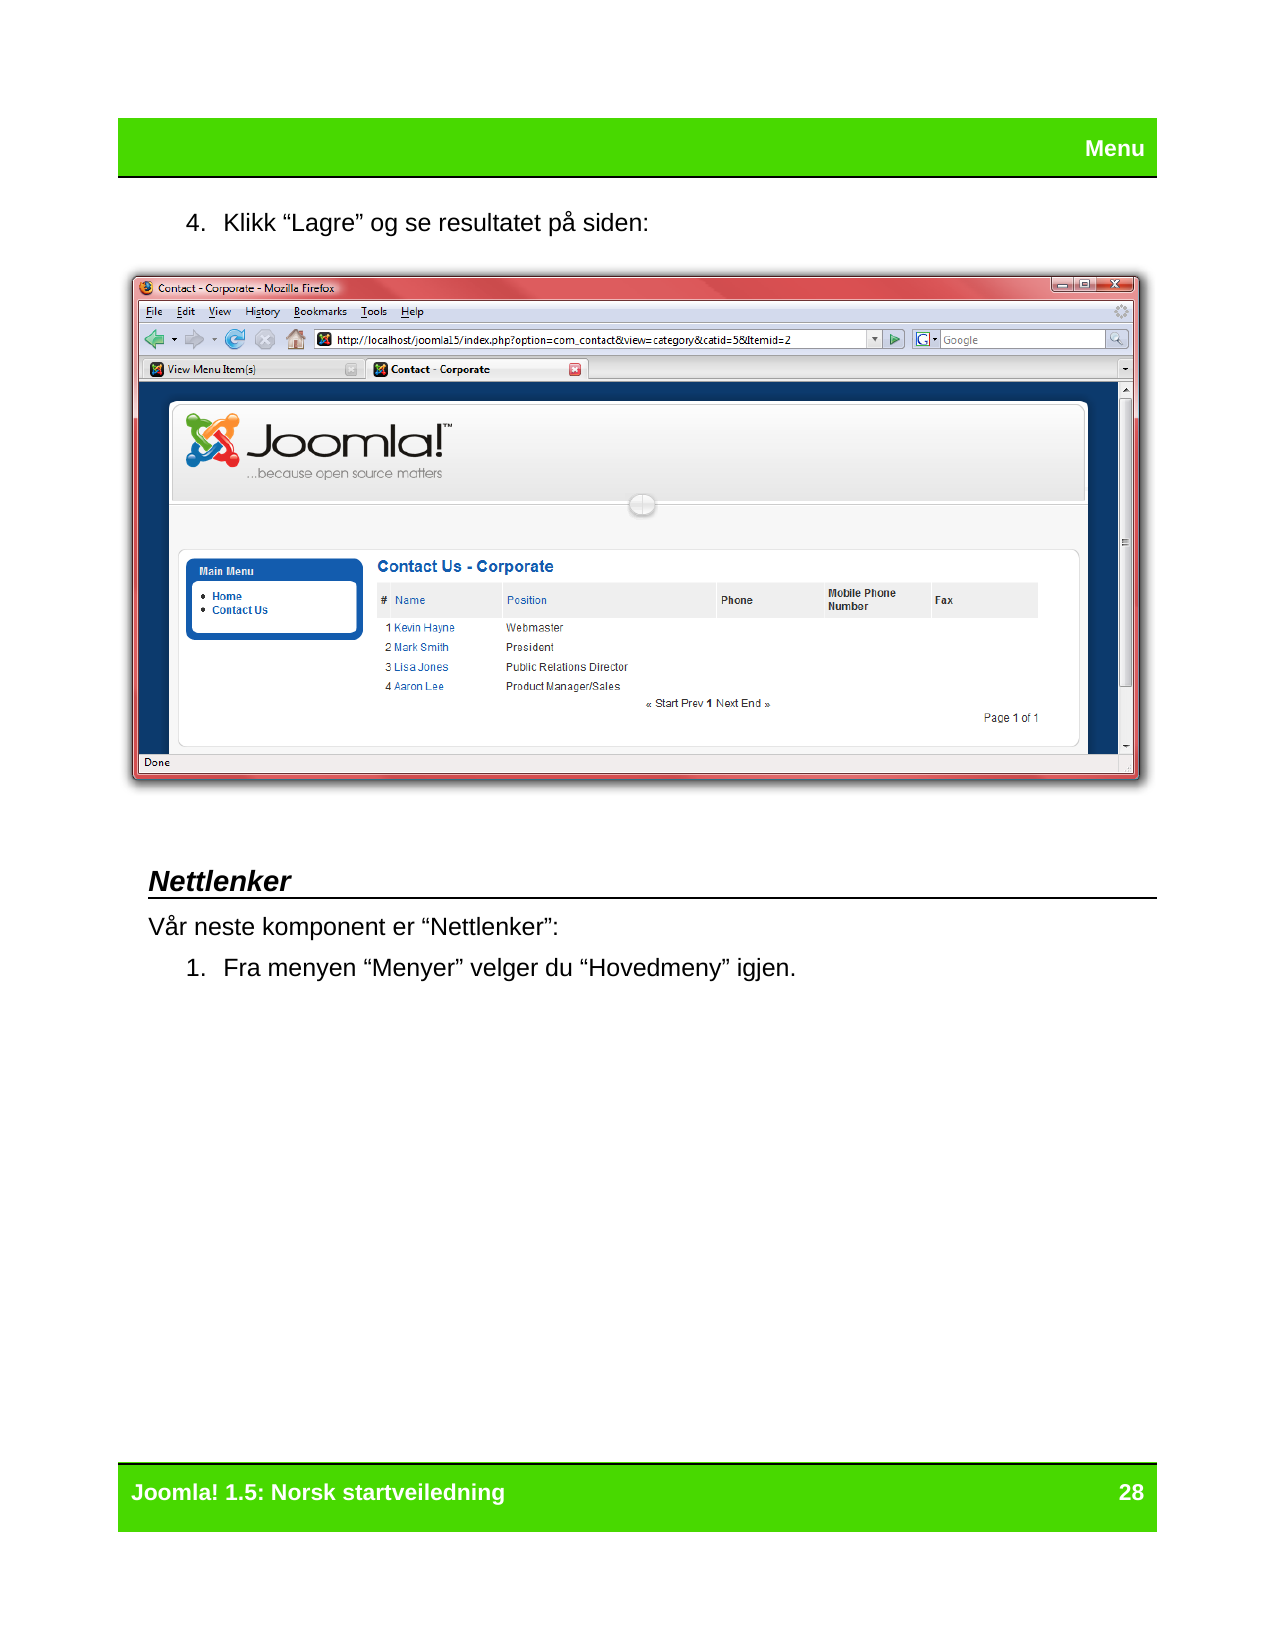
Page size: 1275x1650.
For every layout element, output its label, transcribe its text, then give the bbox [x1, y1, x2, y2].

picture [119, 263, 1156, 796]
subtitle Nettlenker [148, 864, 1157, 897]
list Klikk “Lagre” og se resultatet på siden: [186, 208, 1157, 237]
text Vår neste komponent er “Nettlenker”: [148, 912, 1157, 941]
list Fra menyen “Menyer” velger du “Hovedmeny” igjen. [186, 953, 1157, 982]
